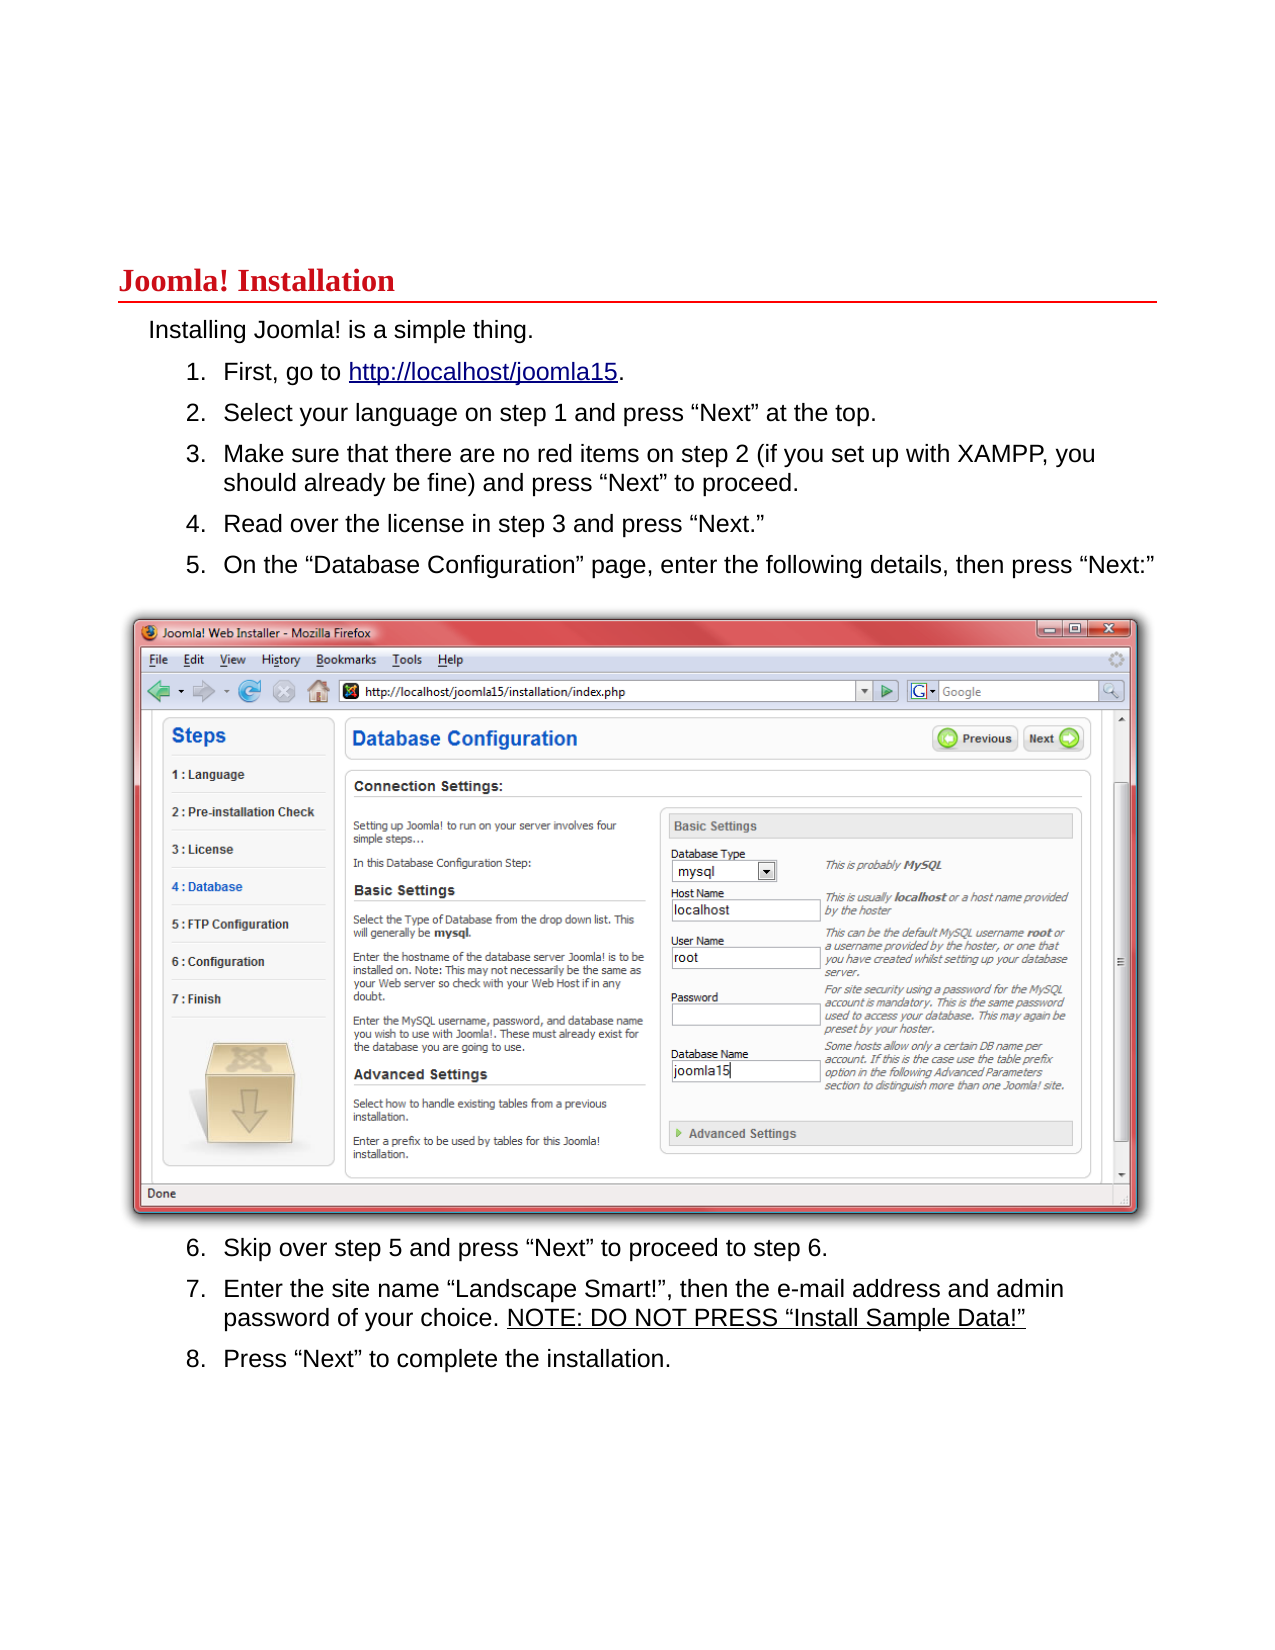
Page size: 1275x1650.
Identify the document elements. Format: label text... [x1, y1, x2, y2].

list On the “Database Configuration” page, enter the following details, then press “Next:” [186, 550, 1157, 579]
picture [119, 605, 1156, 1232]
list Skip over step 5 and press “Next” to proceed to step 6. [186, 1233, 1157, 1261]
list Read over the license in step 3 and press “Next.” [186, 509, 1157, 538]
subtitle Joomla! Installation [118, 262, 1157, 301]
list Select your language on step 1 and press “Next” at the top. [186, 398, 1157, 427]
list Press “Next” to complete the installation. [186, 1344, 1157, 1373]
list [186, 592, 1157, 604]
list Enter the site name “Landscape Smart!”, then the e-mail address and admin password of your choice. NOTE: DO NOT PRESS “Install Sample Data!” [186, 1274, 1157, 1331]
text Installing Joomla! is a simple thing. [148, 315, 1157, 344]
list Make sure that there are no red items on step 2 (if you set up with XAMPP, you should already be fine) and press “Next” to proceed. [186, 439, 1157, 497]
list First, go to http://localhost/joomla15. [186, 357, 1157, 385]
